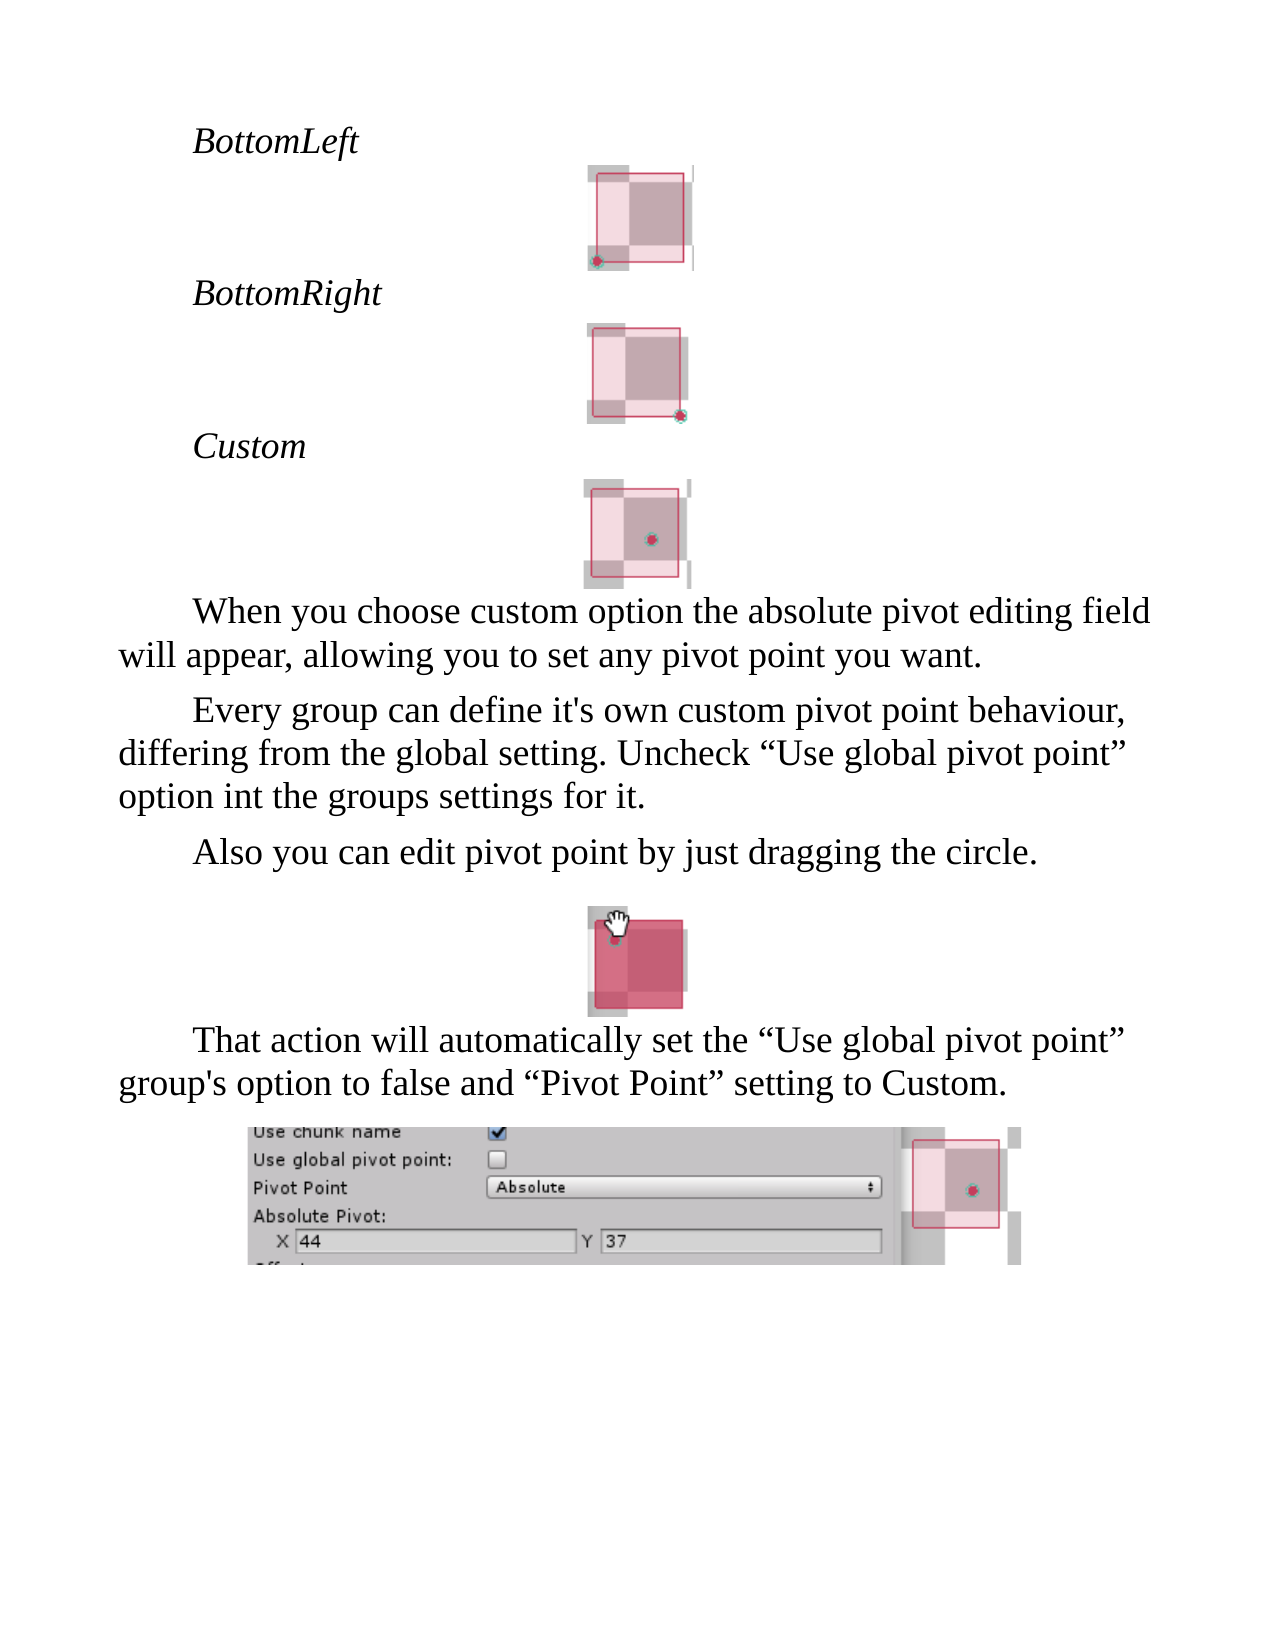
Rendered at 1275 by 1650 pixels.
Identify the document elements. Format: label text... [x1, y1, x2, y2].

picture [586, 323, 689, 424]
text BottomLeft [118, 118, 1157, 161]
picture [247, 1127, 1022, 1265]
text Also you can edit pivot point by just dragging the circle. [118, 829, 1157, 873]
picture [587, 165, 694, 271]
text When you choose custom option the absolute pivot editing field will appear, allowing you to set any pivot point you want. [118, 479, 1157, 675]
text Custom [118, 326, 1157, 467]
picture [587, 906, 688, 1017]
picture [583, 479, 692, 589]
text BottomRight [118, 174, 1157, 314]
text Every group can define it's own custom pivot point behaviour, differing from the global setting. Uncheck “Use global pivot point” option int the groups settings for it. [118, 688, 1157, 817]
text That action will automatically set the “Use global pivot point” group's option to false and “Pivot Point” setting to Custom. [118, 885, 1157, 1103]
